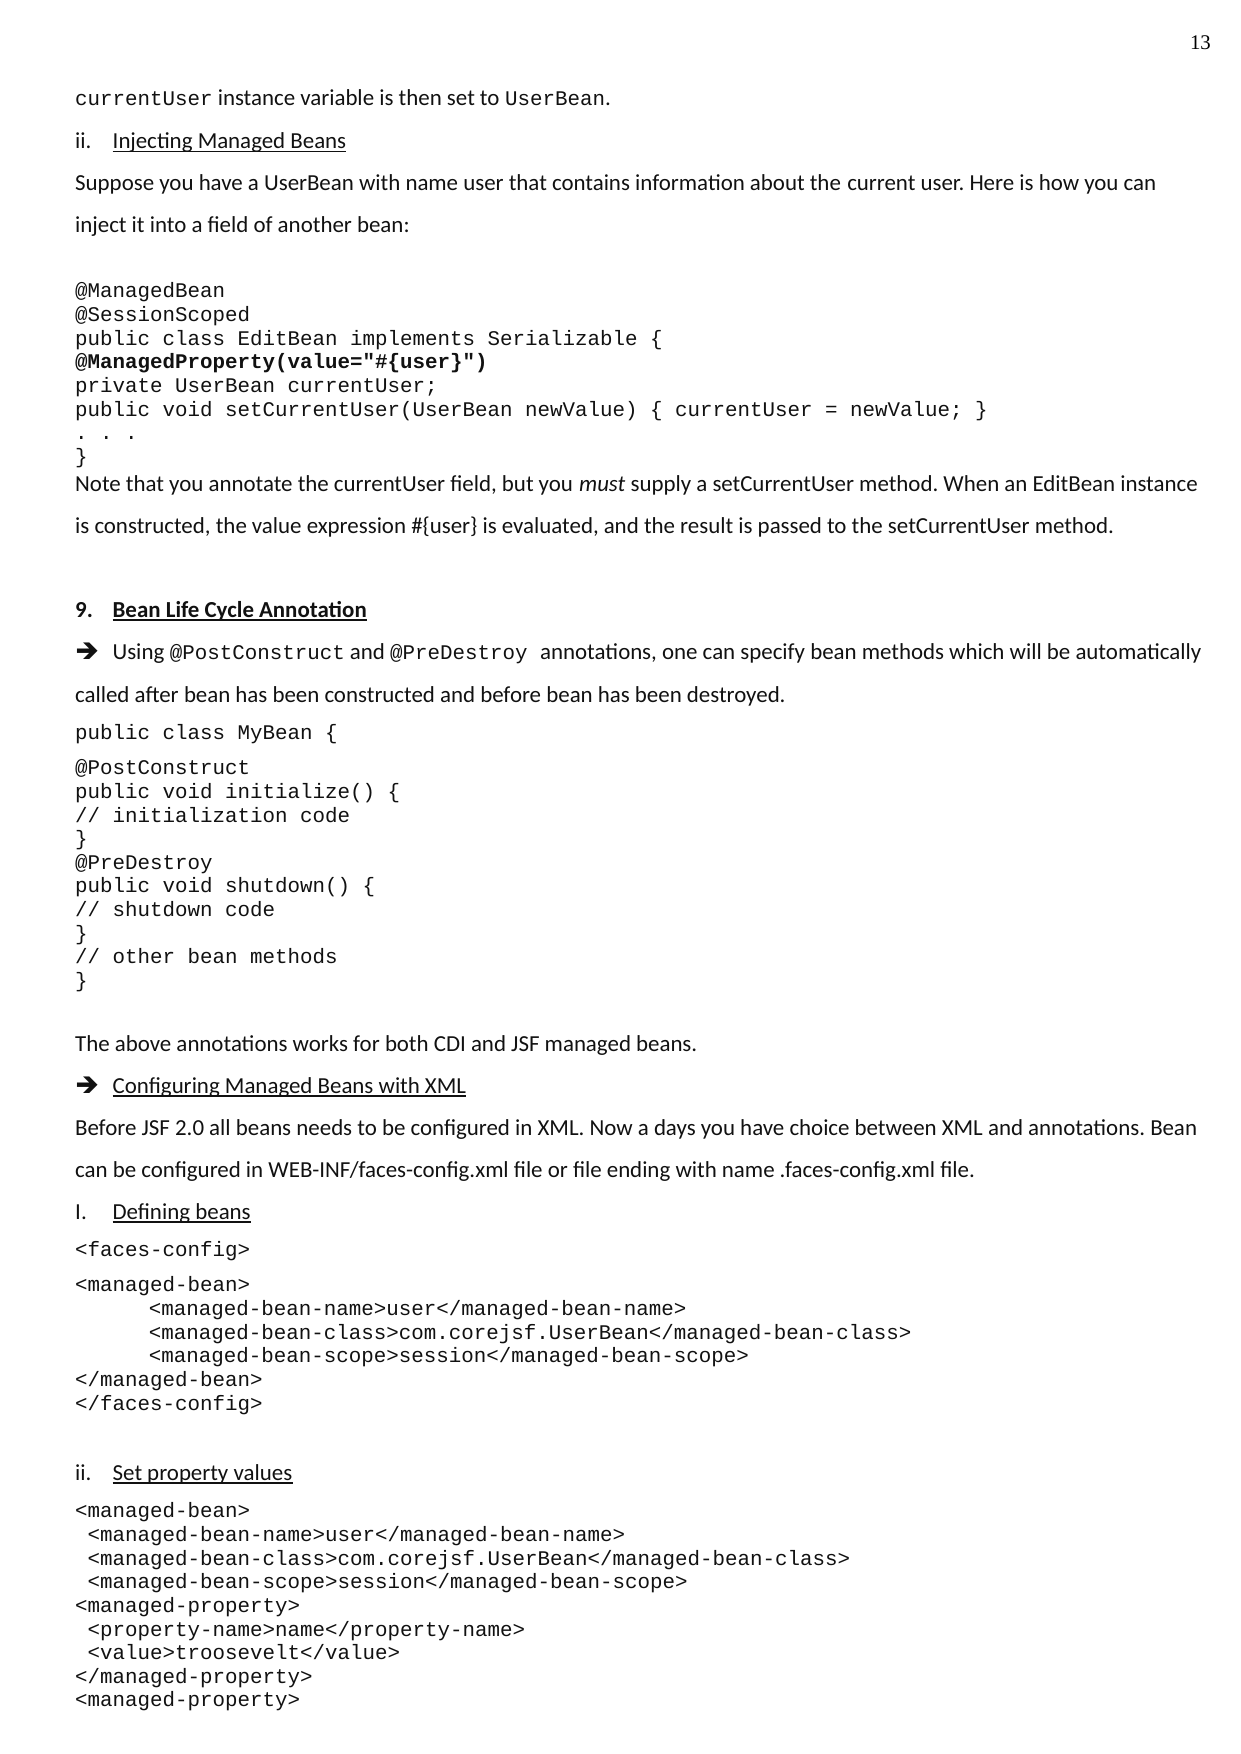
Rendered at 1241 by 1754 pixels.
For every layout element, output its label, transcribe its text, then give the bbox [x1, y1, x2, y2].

text @PreDestroy [75, 852, 1211, 876]
text <property-name>name</property-name> [75, 1618, 1211, 1642]
text public class EditBean implements Serializable { [75, 328, 1211, 351]
text } [75, 923, 1211, 946]
list Using @PostConstruct and @PreDestroy annotations, one can specify bean methods which will be automatically called after bean has been constructed and before bean has been destroyed. [75, 637, 1211, 708]
text <managed-bean> [75, 1500, 1211, 1524]
text @SessionScoped [75, 304, 1211, 328]
text // other bean methods [75, 946, 1211, 970]
text @ManagedBean [75, 280, 1211, 304]
text <managed-property> [75, 1595, 1211, 1618]
text public void shutdown() { [75, 876, 1211, 899]
text <managed-bean-name>user</managed-bean-name> [75, 1298, 1211, 1322]
text <managed-bean> [75, 1274, 1211, 1298]
text <faces-config> [75, 1239, 1211, 1263]
text . . . [75, 422, 1211, 446]
text ii. Set property values [75, 1458, 1211, 1486]
text <value>troosevelt</value> [75, 1642, 1211, 1666]
text </managed-bean> [75, 1369, 1211, 1393]
text Suppose you have a UserBean with name user that contains information about the current user. Here is how you can inject it into a field of another bean: [75, 168, 1211, 238]
text } [75, 446, 1211, 469]
text public class MyBean { [75, 722, 1211, 746]
text public void setCurrentUser(UserBean newValue) { currentUser = newValue; } [75, 398, 1211, 422]
text 9. Bean Life Cycle Annotation [75, 595, 1211, 623]
text <managed-bean-class>com.corejsf.UserBean</managed-bean-class> [75, 1548, 1211, 1571]
text private UserBean currentUser; [75, 375, 1211, 398]
text } [75, 970, 1211, 994]
text @ManagedProperty(value="#{user}") [75, 351, 1211, 375]
text </faces-config> [75, 1393, 1211, 1416]
list Configuring Managed Beans with XML [75, 1071, 1211, 1099]
text <managed-property> [75, 1689, 1211, 1713]
list currentUser instance variable is then set to UserBean. [75, 83, 1211, 112]
list I. Defining beans [75, 1197, 1211, 1225]
text // initialization code [75, 804, 1211, 828]
text <managed-bean-class>com.corejsf.UserBean</managed-bean-class> [75, 1322, 1211, 1345]
text public void initialize() { [75, 781, 1211, 804]
list The above annotations works for both CDI and JSF managed beans. [75, 1029, 1211, 1057]
text <managed-bean-scope>session</managed-bean-scope> [75, 1345, 1211, 1369]
text Note that you annotate the currentUser field, but you must supply a setCurrentUser method. When an EditBean instance is constructed, the value expression #{user} is evaluated, and the result is passed to the setCurrentUser method. [75, 469, 1211, 539]
text <managed-bean-name>user</managed-bean-name> [75, 1524, 1211, 1548]
text // shutdown code [75, 899, 1211, 923]
text @PostConstruct [75, 757, 1211, 781]
text } [75, 828, 1211, 852]
list Before JSF 2.0 all beans needs to be configured in XML. Now a days you have choice between XML and annotations. Bean can be configured in WEB-INF/faces-config.xml file or file ending with name .faces-config.xml file. [75, 1113, 1211, 1183]
text </managed-property> [75, 1666, 1211, 1689]
text <managed-bean-scope>session</managed-bean-scope> [75, 1571, 1211, 1595]
text ii. Injecting Managed Beans [75, 126, 1211, 154]
